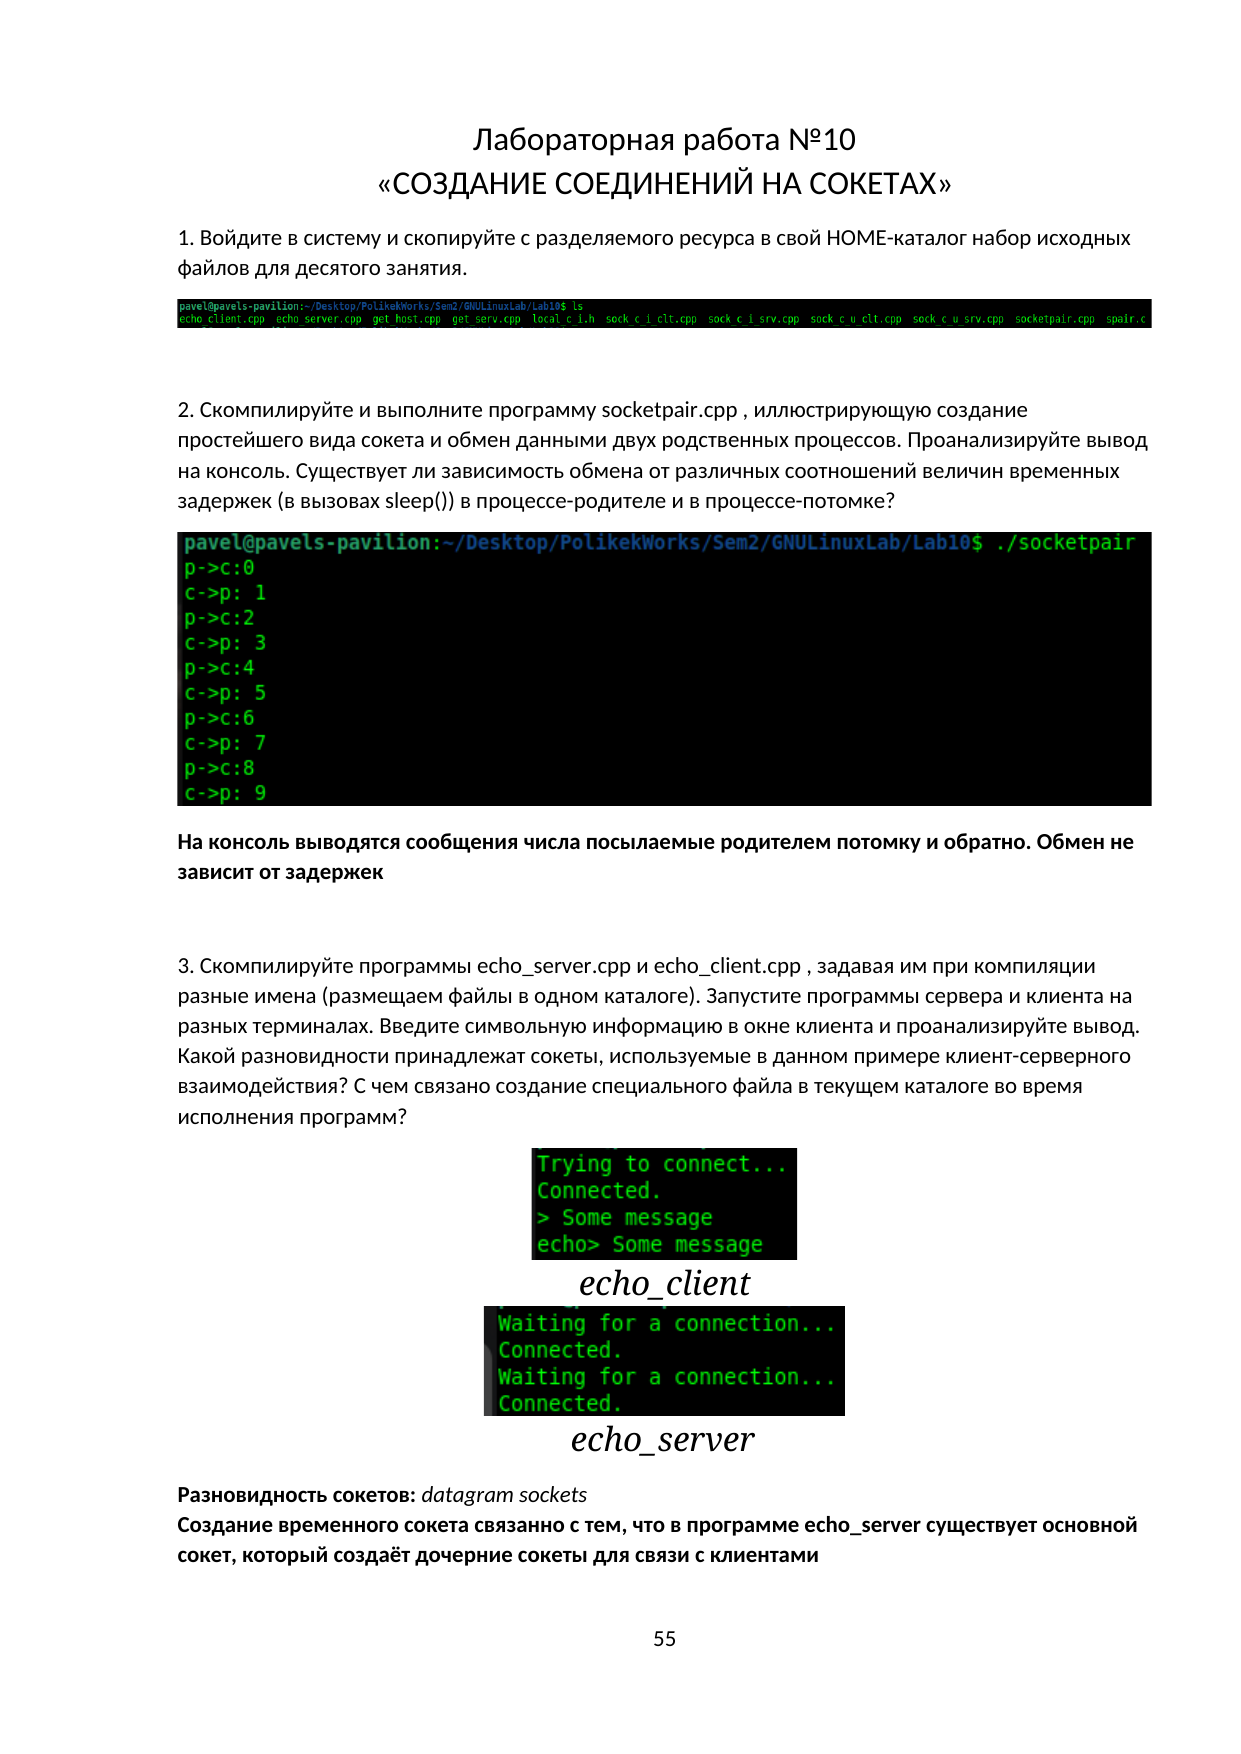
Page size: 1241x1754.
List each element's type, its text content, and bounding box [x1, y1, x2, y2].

text Лабораторная работа №10 «СОЗДАНИЕ СОЕДИНЕНИЙ НА СОКЕТАХ» [177, 118, 1152, 203]
text 2. Скомпилируйте и выполните программу socketpair.cpp , иллюстрирующую создание простейшего вида сокета и обмен данными двух родственных процессов. Проанализируйте вывод на консоль. Существует ли зависимость обмена от различных соотношений величин временных задержек (в вызовах sleep()) в процессе-родителе и в процессе-потомке? [177, 395, 1152, 514]
text На консоль выводятся сообщения числа посылаемые родителем потомку и обратно. Обмен не зависит от задержек [177, 806, 1152, 885]
picture [531, 1148, 798, 1260]
picture [177, 532, 1152, 806]
text 3. Скомпилируйте программы echo_server.cpp и echo_client.cpp , задавая им при компиляции разные имена (размещаем файлы в одном каталоге). Запустите программы сервера и клиента на разных терминалах. Введите символьную информацию в окне клиента и проанализируйте вывод. Какой разновидности принадлежат сокеты, используемые в данном примере клиент-серверного взаимодействия? С чем связано создание специального файла в текущем каталоге во время исполнения программ? [177, 951, 1152, 1130]
text Разновидность сокетов: datagram sockets Создание временного сокета связанно с тем, что в программе echo_server существует основной сокет, который создаёт дочерние сокеты для связи с клиентами [177, 1149, 1152, 1568]
text echo_client [532, 1260, 797, 1305]
text echo_server [484, 1416, 845, 1461]
text 1. Войдите в систему и скопируйте с разделяемого ресурса в свой HOME-каталог набор исходных файлов для десятого занятия. [177, 223, 1152, 281]
picture [483, 1306, 845, 1416]
picture [177, 299, 1152, 328]
